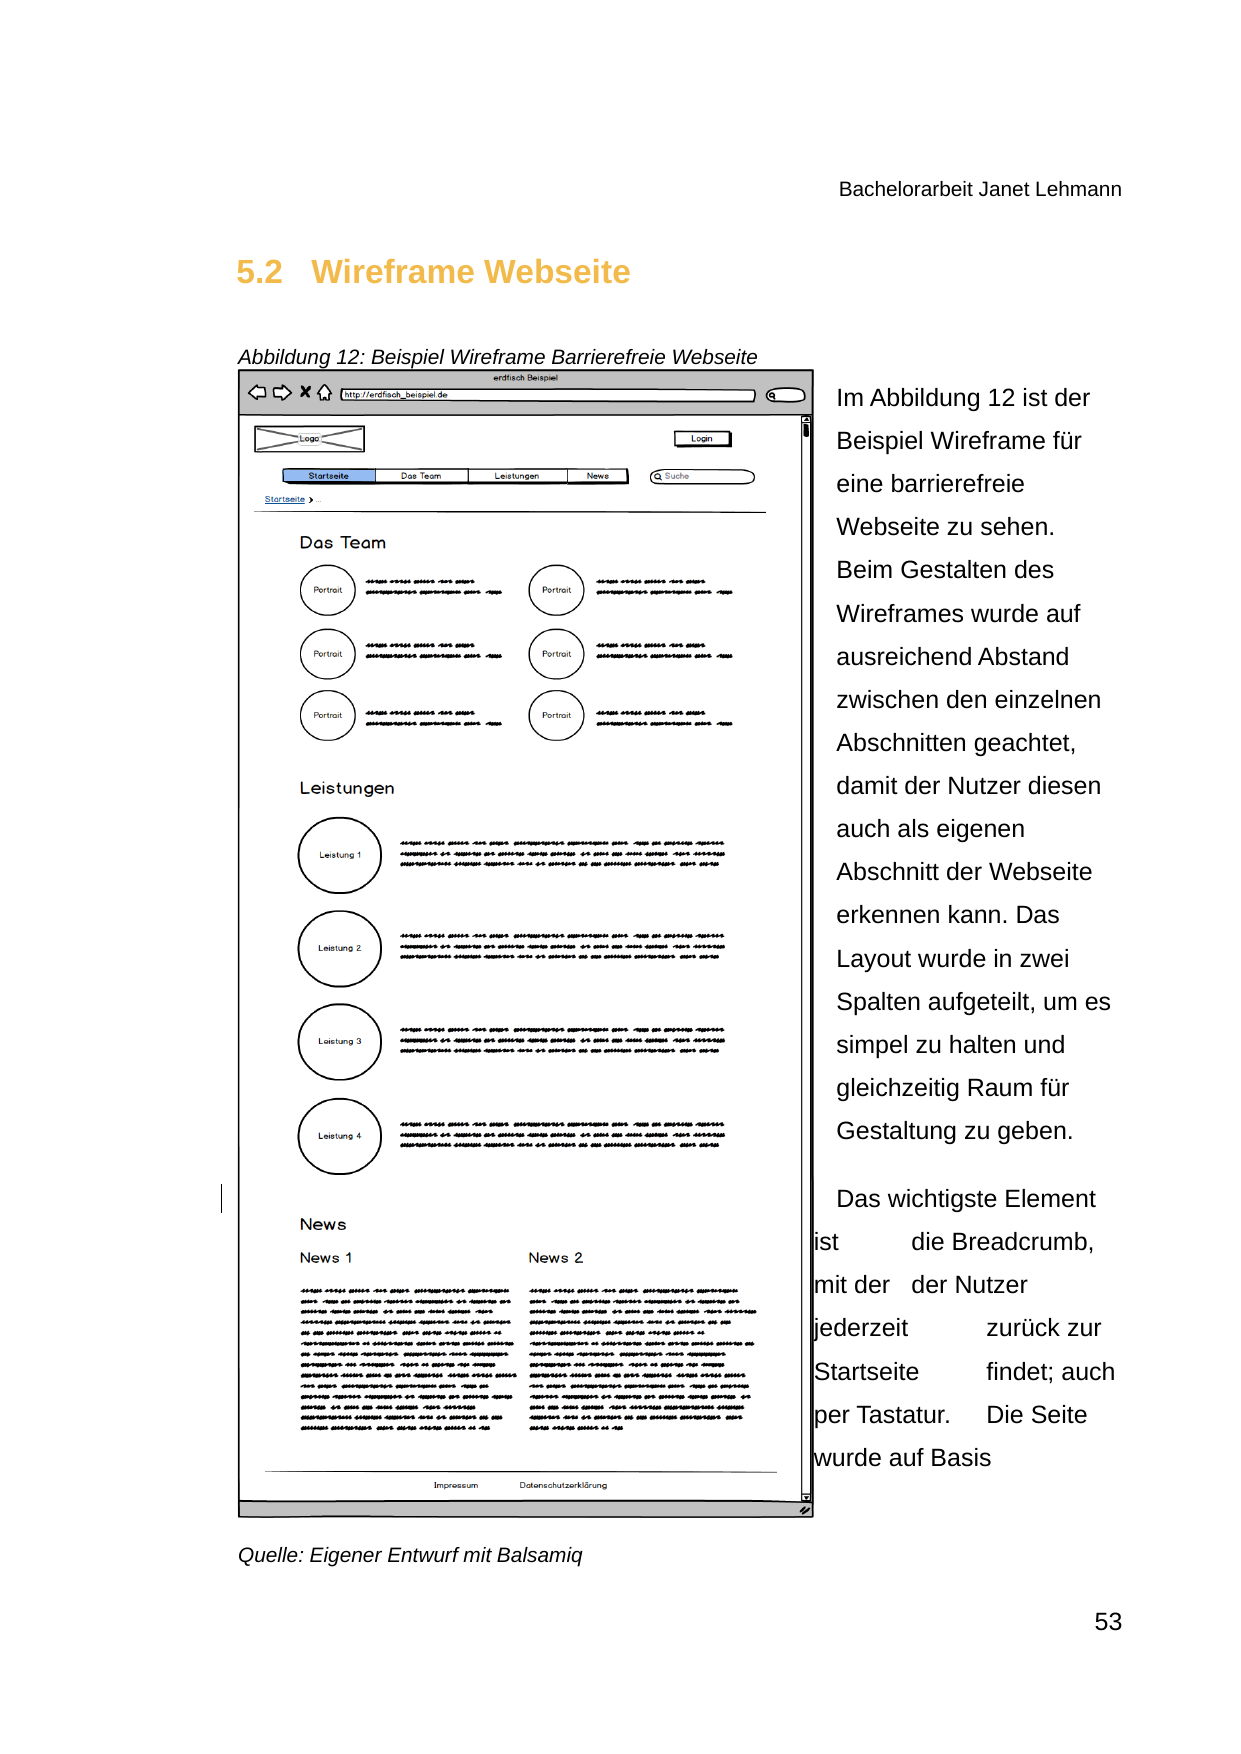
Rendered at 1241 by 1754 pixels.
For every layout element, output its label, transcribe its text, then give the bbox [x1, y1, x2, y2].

text Abbildung 12: Beispiel Wireframe Barrierefreie Webseite [238, 345, 814, 369]
text Im Abbildung 12 ist der Beispiel Wireframe für eine barrierefreie Webseite zu sehen. Beim Gestalten des Wireframes wurde auf ausreichend Abstand zwischen den einzelnen Abschnitten geachtet, damit der Nutzer diesen auch als eigenen Abschnitt der Webseite erkennen kann. Das Layout wurde in zwei Spalten aufgeteilt, um es simpel zu halten und gleichzeitig Raum für Gestaltung zu geben. [814, 383, 1122, 1145]
subtitle Wireframe Webseite [236, 251, 1122, 290]
picture [237, 369, 814, 1518]
text Das wichtigste Element ist die Breadcrumb, mit der der Nutzer jederzeit zurück zur Startseite findet; auch per Tastatur. Die Seite wurde auf Basis [814, 1184, 1122, 1471]
text Quelle: Eigener Entwurf mit Balsamiq [238, 1542, 814, 1566]
